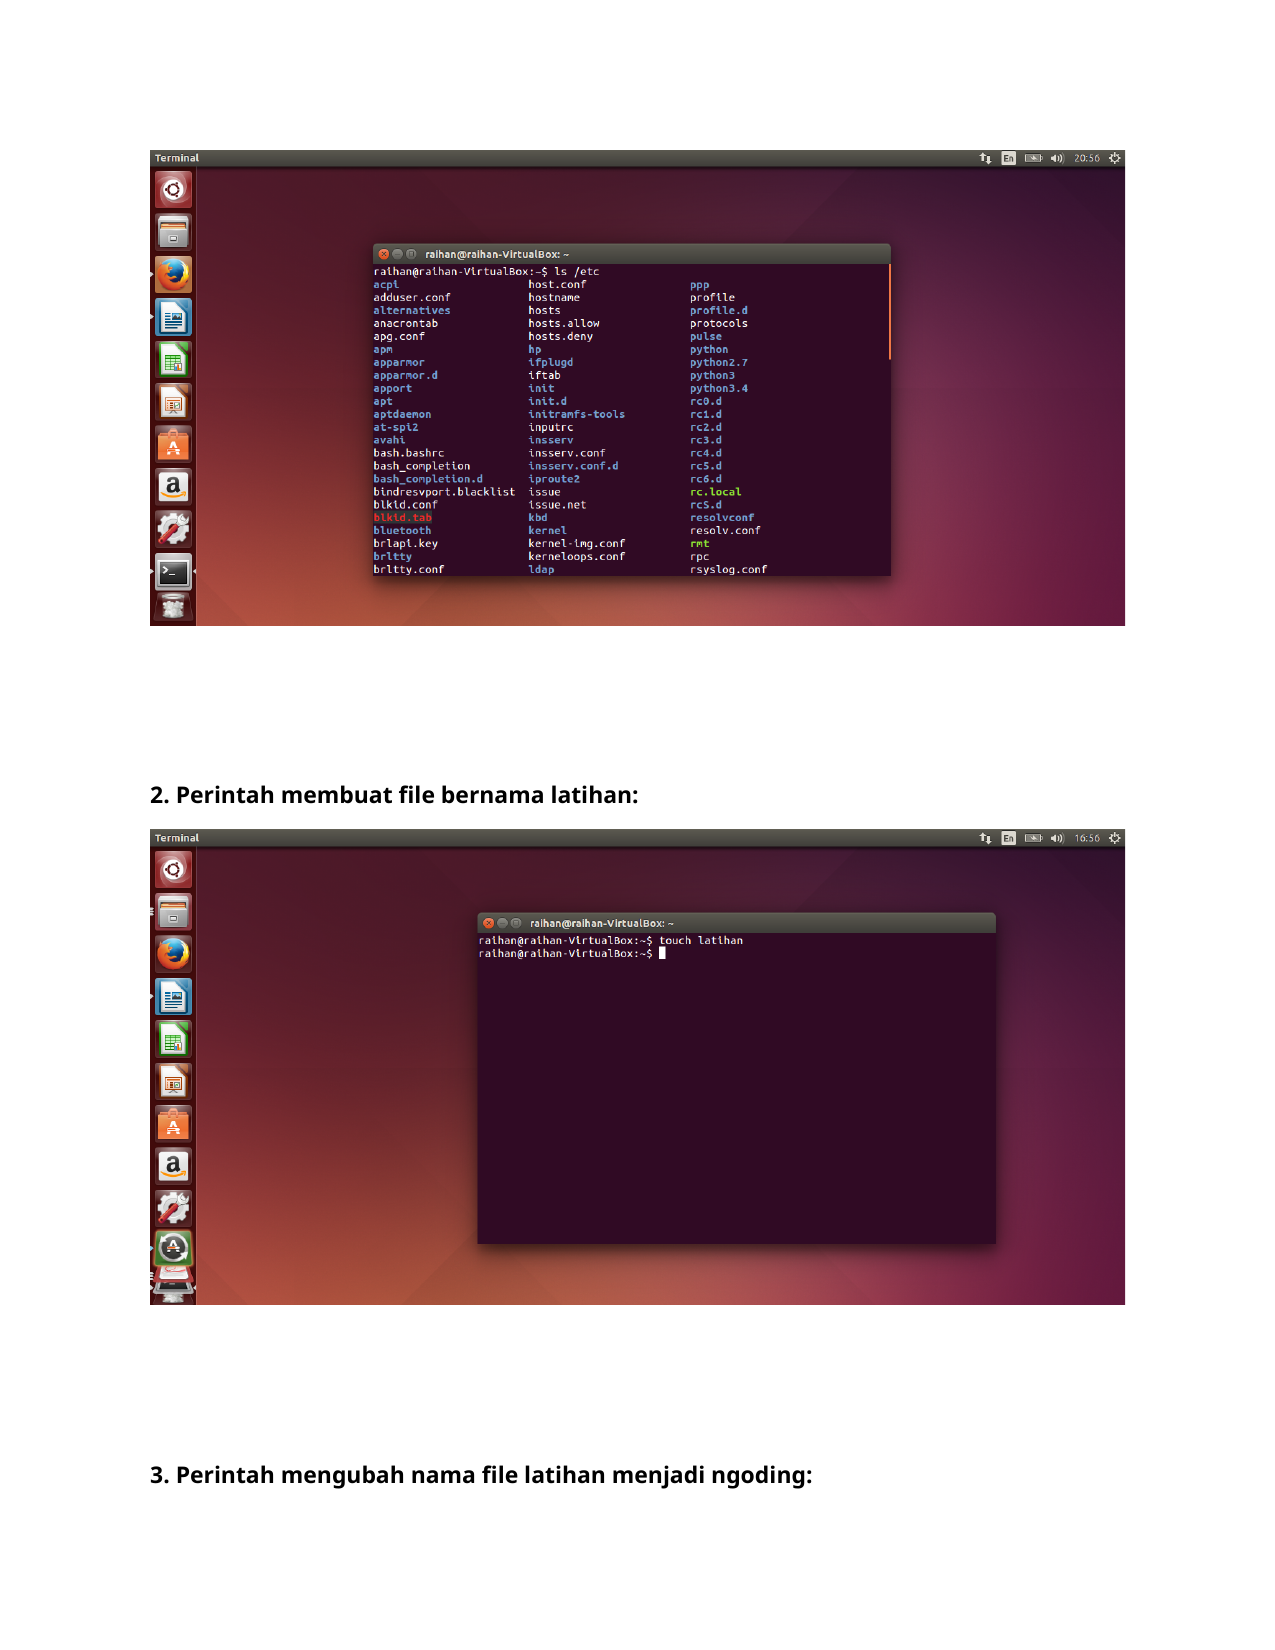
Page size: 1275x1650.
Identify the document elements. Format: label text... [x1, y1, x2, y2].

text 2. Perintah membuat file bernama latihan: [150, 779, 1125, 810]
text 3. Perintah mengubah nama file latihan menjadi ngoding: [150, 1458, 1125, 1490]
picture [150, 150, 1125, 626]
picture [150, 829, 1125, 1305]
